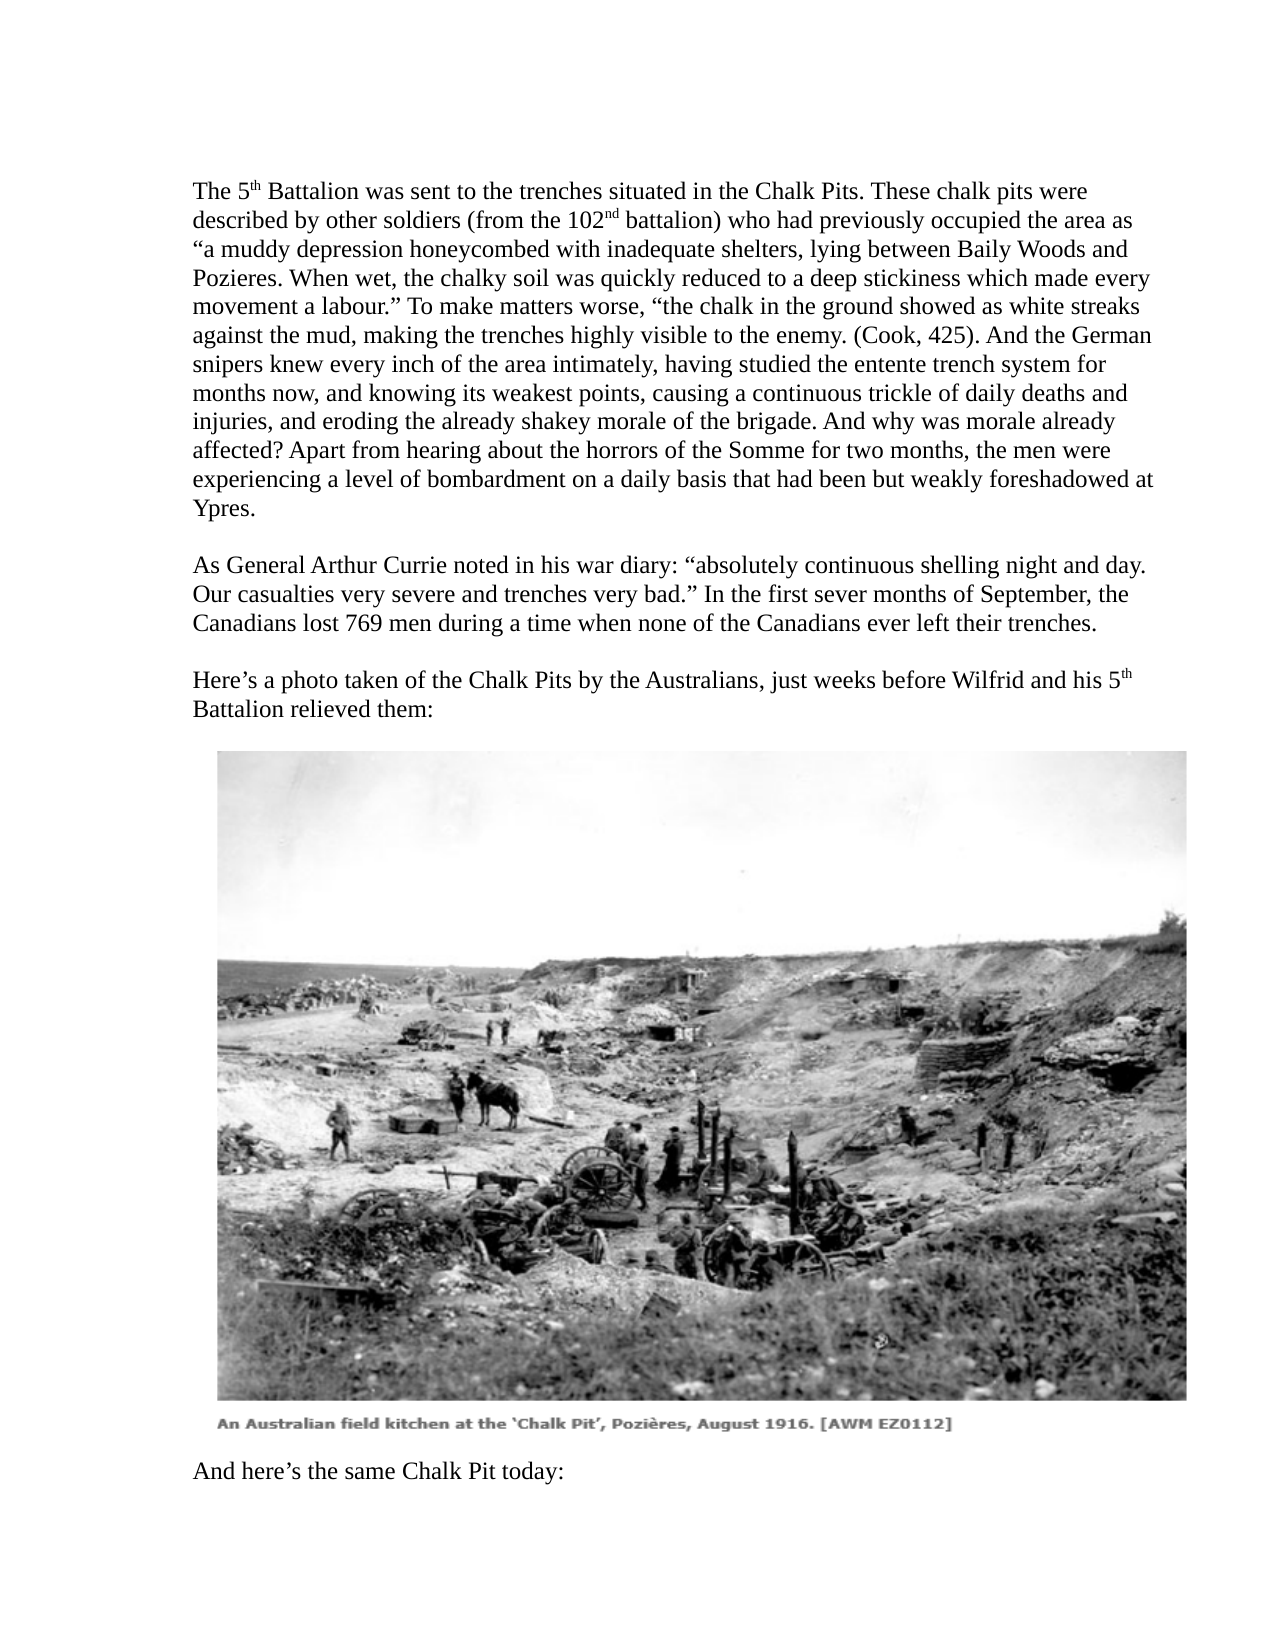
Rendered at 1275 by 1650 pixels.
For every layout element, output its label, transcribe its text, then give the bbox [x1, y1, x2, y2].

text As General Arthur Currie noted in his war diary: “absolutely continuous shelling night and day. Our casualties very severe and trenches very bad.” In the first sever months of September, the Canadians lost 769 men during a time when none of the Canadians ever left their trenches. [192, 550, 1158, 636]
picture [217, 751, 1190, 1457]
text And here’s the same Chalk Pit today: [192, 751, 1158, 1485]
text The 5th Battalion was sent to the trenches situated in the Chalk Pits. These chalk pits were described by other soldiers (from the 102nd battalion) who had previously occupied the area as “a muddy depression honeycombed with inadequate shelters, lying between Baily Woods and Pozieres. When wet, the chalky soil was quickly reduced to a deep stickiness which made every movement a labour.” To make matters worse, “the chalk in the ground showed as white streaks against the mud, making the trenches highly visible to the enemy. (Cook, 425). And the German snipers knew every inch of the area intimately, having studied the entente trench system for months now, and knowing its weakest points, causing a continuous trickle of daily deaths and injuries, and eroding the already shakey morale of the brigade. And why was morale already affected? Apart from hearing about the horrors of the Somme for two months, the men were experiencing a level of bombardment on a daily basis that had been but weakly foreshadowed at Ypres. [192, 176, 1158, 521]
text Here’s a photo taken of the Chalk Pits by the Australians, just weeks before Wilfrid and his 5th Battalion relieved them: [192, 665, 1158, 723]
